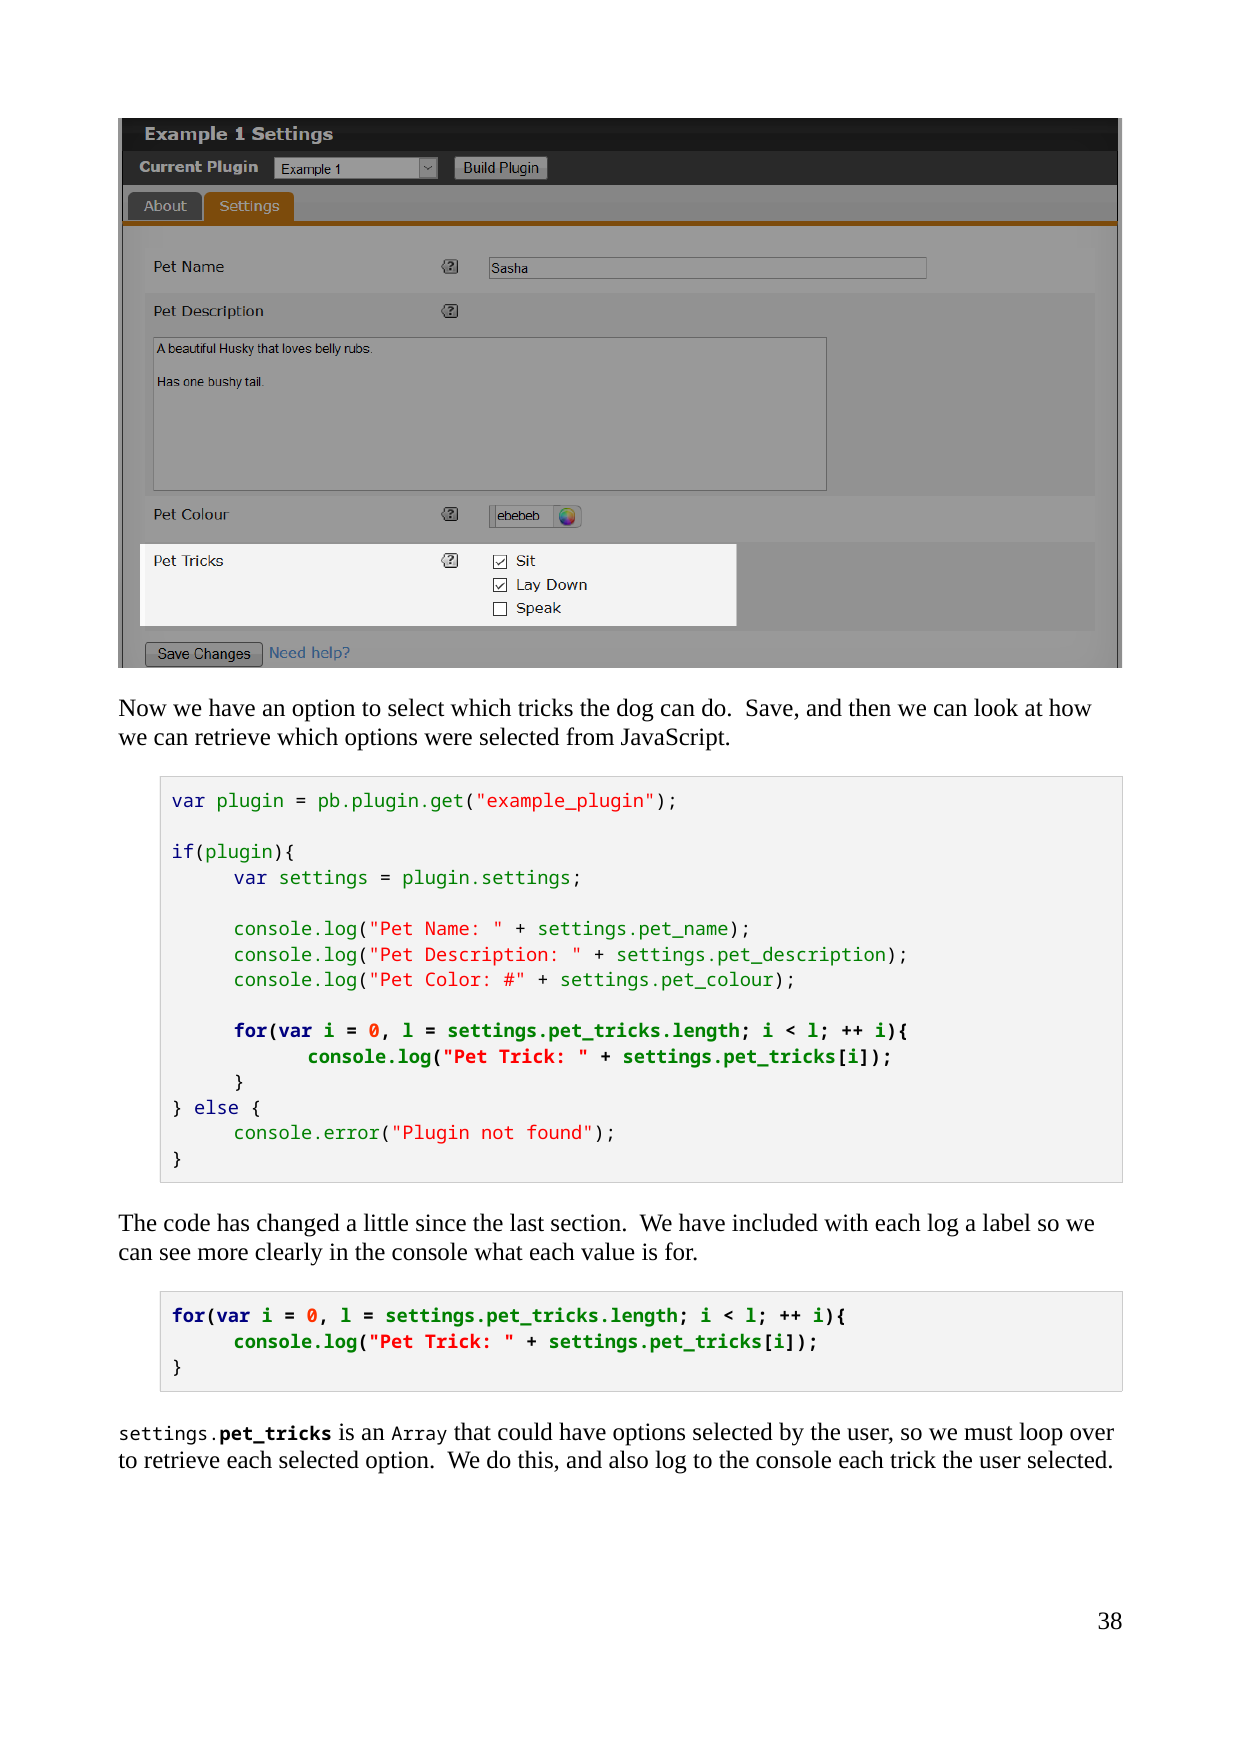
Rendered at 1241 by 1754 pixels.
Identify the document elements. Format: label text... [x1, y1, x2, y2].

text var settings = plugin.settings; [161, 852, 1122, 878]
text if(plugin){ [161, 827, 1122, 852]
text var plugin = pb.plugin.get("example_plugin"); [161, 777, 1122, 801]
text The code has changed a little since the last section. We have included with each log a label so we can see more clearly in the console what each value is for. [118, 1208, 1122, 1265]
text console.log("Pet Color: #" + settings.pet_colour); [161, 954, 1122, 980]
picture [118, 118, 1123, 668]
text console.log("Pet Trick: " + settings.pet_tricks[i]); [161, 1316, 1122, 1342]
text settings.pet_tricks is an Array that could have options selected by the user, so we must loop over to retrieve each selected option. We do this, and also log to the console each trick the user selected. [118, 1417, 1122, 1474]
text Now we have an option to select which tricks the dog can do. Save, and then we can look at how we can retrieve which options were selected from JavaScript. [118, 693, 1122, 750]
text } [161, 1133, 1122, 1182]
text console.log("Pet Description: " + settings.pet_description); [161, 929, 1122, 954]
text } else { [161, 1082, 1122, 1108]
text } [161, 1057, 1122, 1082]
text console.log("Pet Trick: " + settings.pet_tricks[i]); [161, 1031, 1122, 1057]
text } [161, 1342, 1122, 1391]
text console.log("Pet Name: " + settings.pet_name); [161, 903, 1122, 929]
text for(var i = 0, l = settings.pet_tricks.length; i < l; ++ i){ [161, 1292, 1122, 1316]
text console.error("Plugin not found"); [161, 1108, 1122, 1133]
text for(var i = 0, l = settings.pet_tricks.length; i < l; ++ i){ [161, 1006, 1122, 1031]
